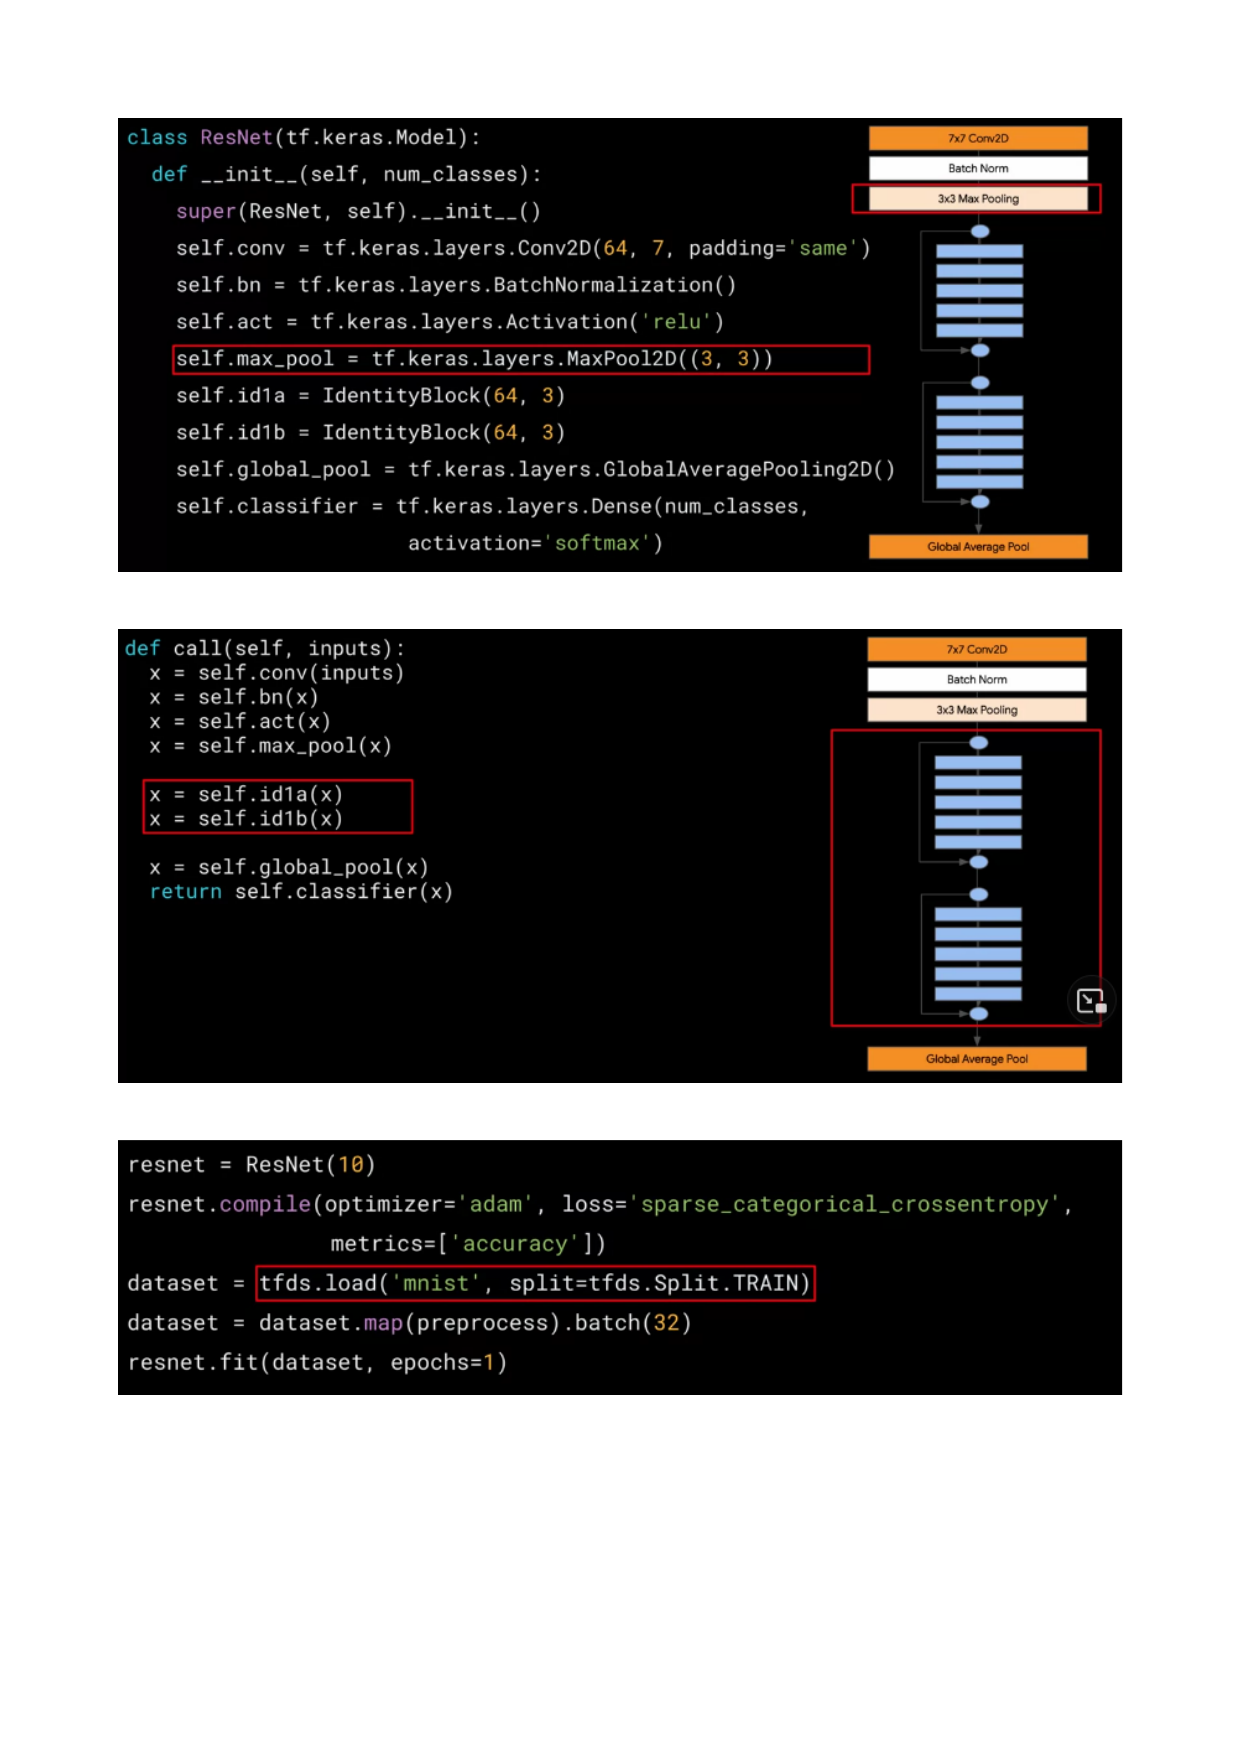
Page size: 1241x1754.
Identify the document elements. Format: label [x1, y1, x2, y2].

picture [118, 118, 1123, 572]
picture [118, 629, 1123, 1083]
picture [118, 1140, 1123, 1395]
